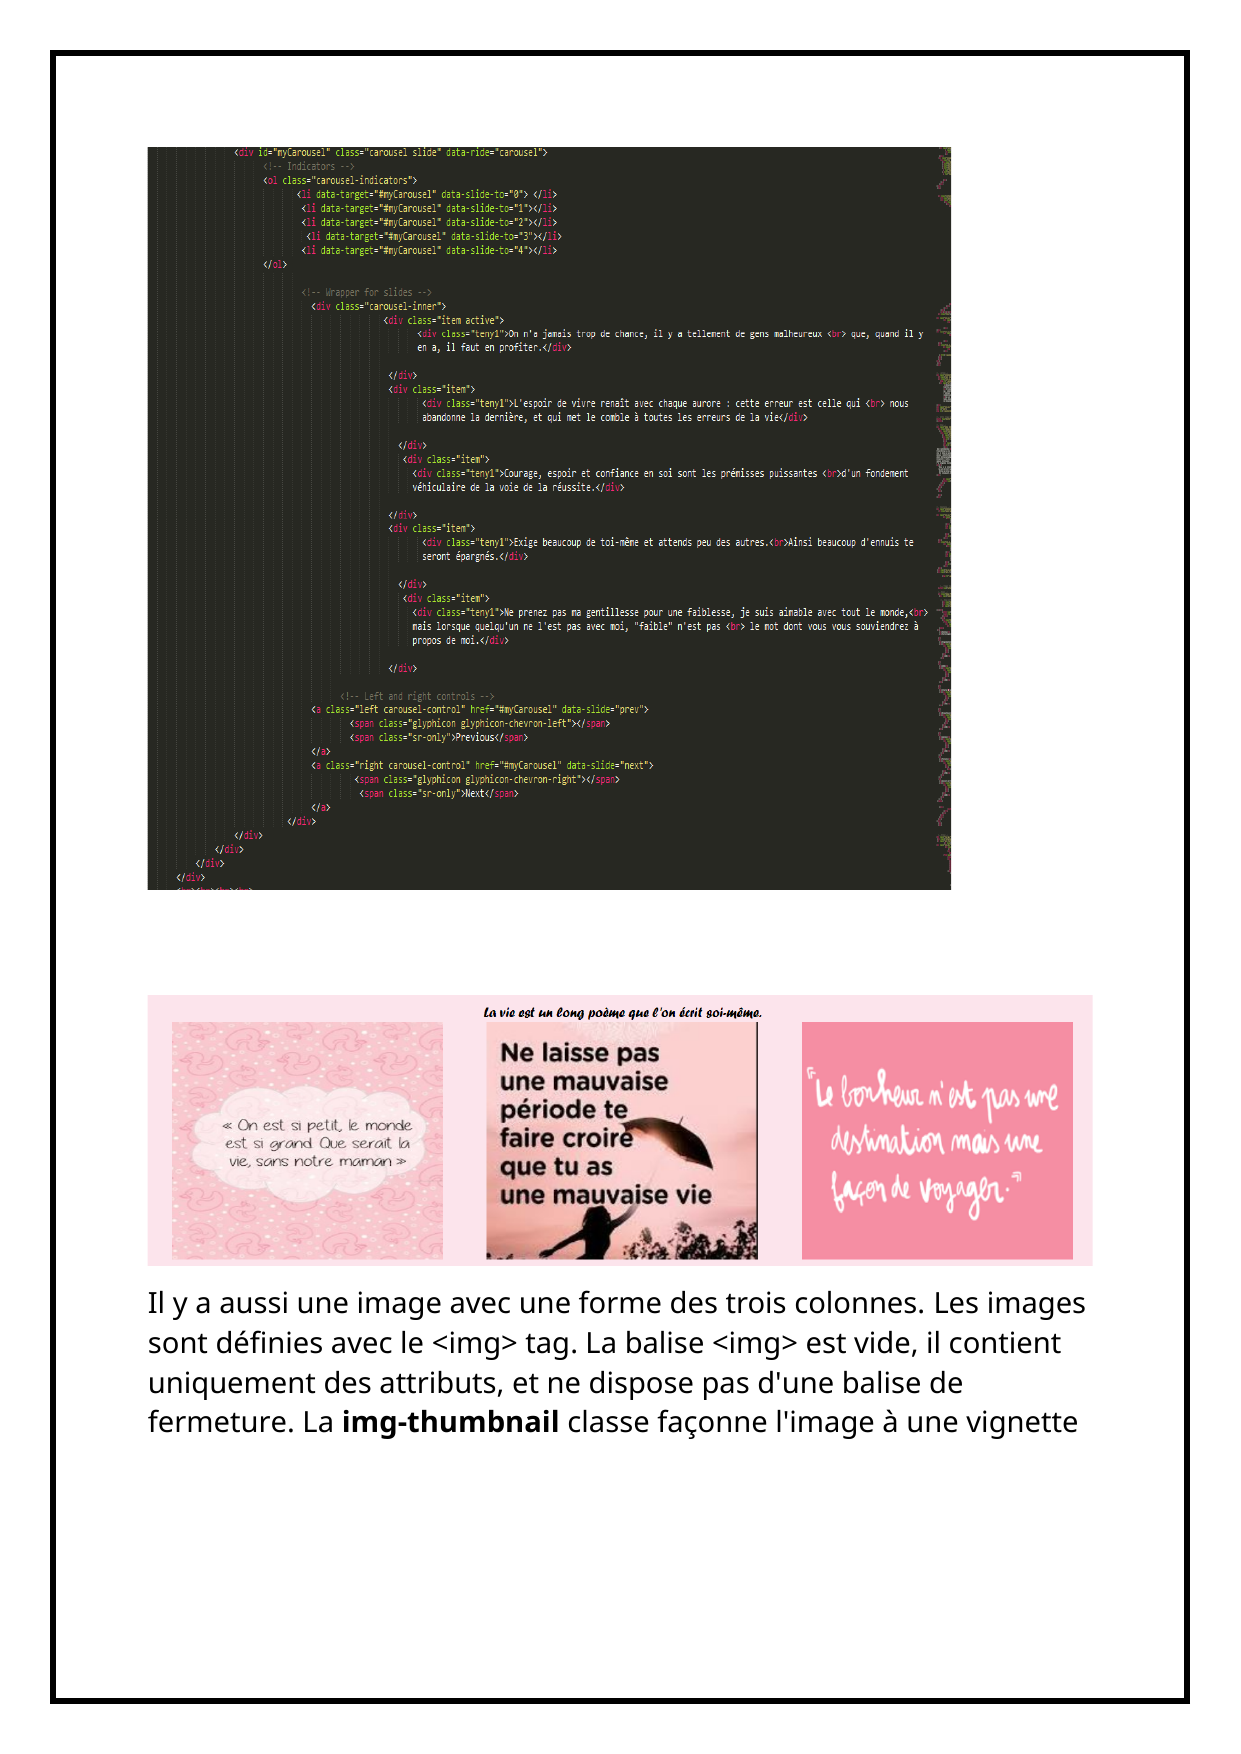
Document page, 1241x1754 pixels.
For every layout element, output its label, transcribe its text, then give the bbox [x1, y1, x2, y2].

text Il y a aussi une image avec une forme des trois colonnes. Les images sont définies avec le <img> tag. La balise <img> est vide, il contient uniquement des attributs, et ne dispose pas d'une balise de fermeture. La img-thumbnail classe façonne l'image à une vignette [148, 1283, 1093, 1441]
